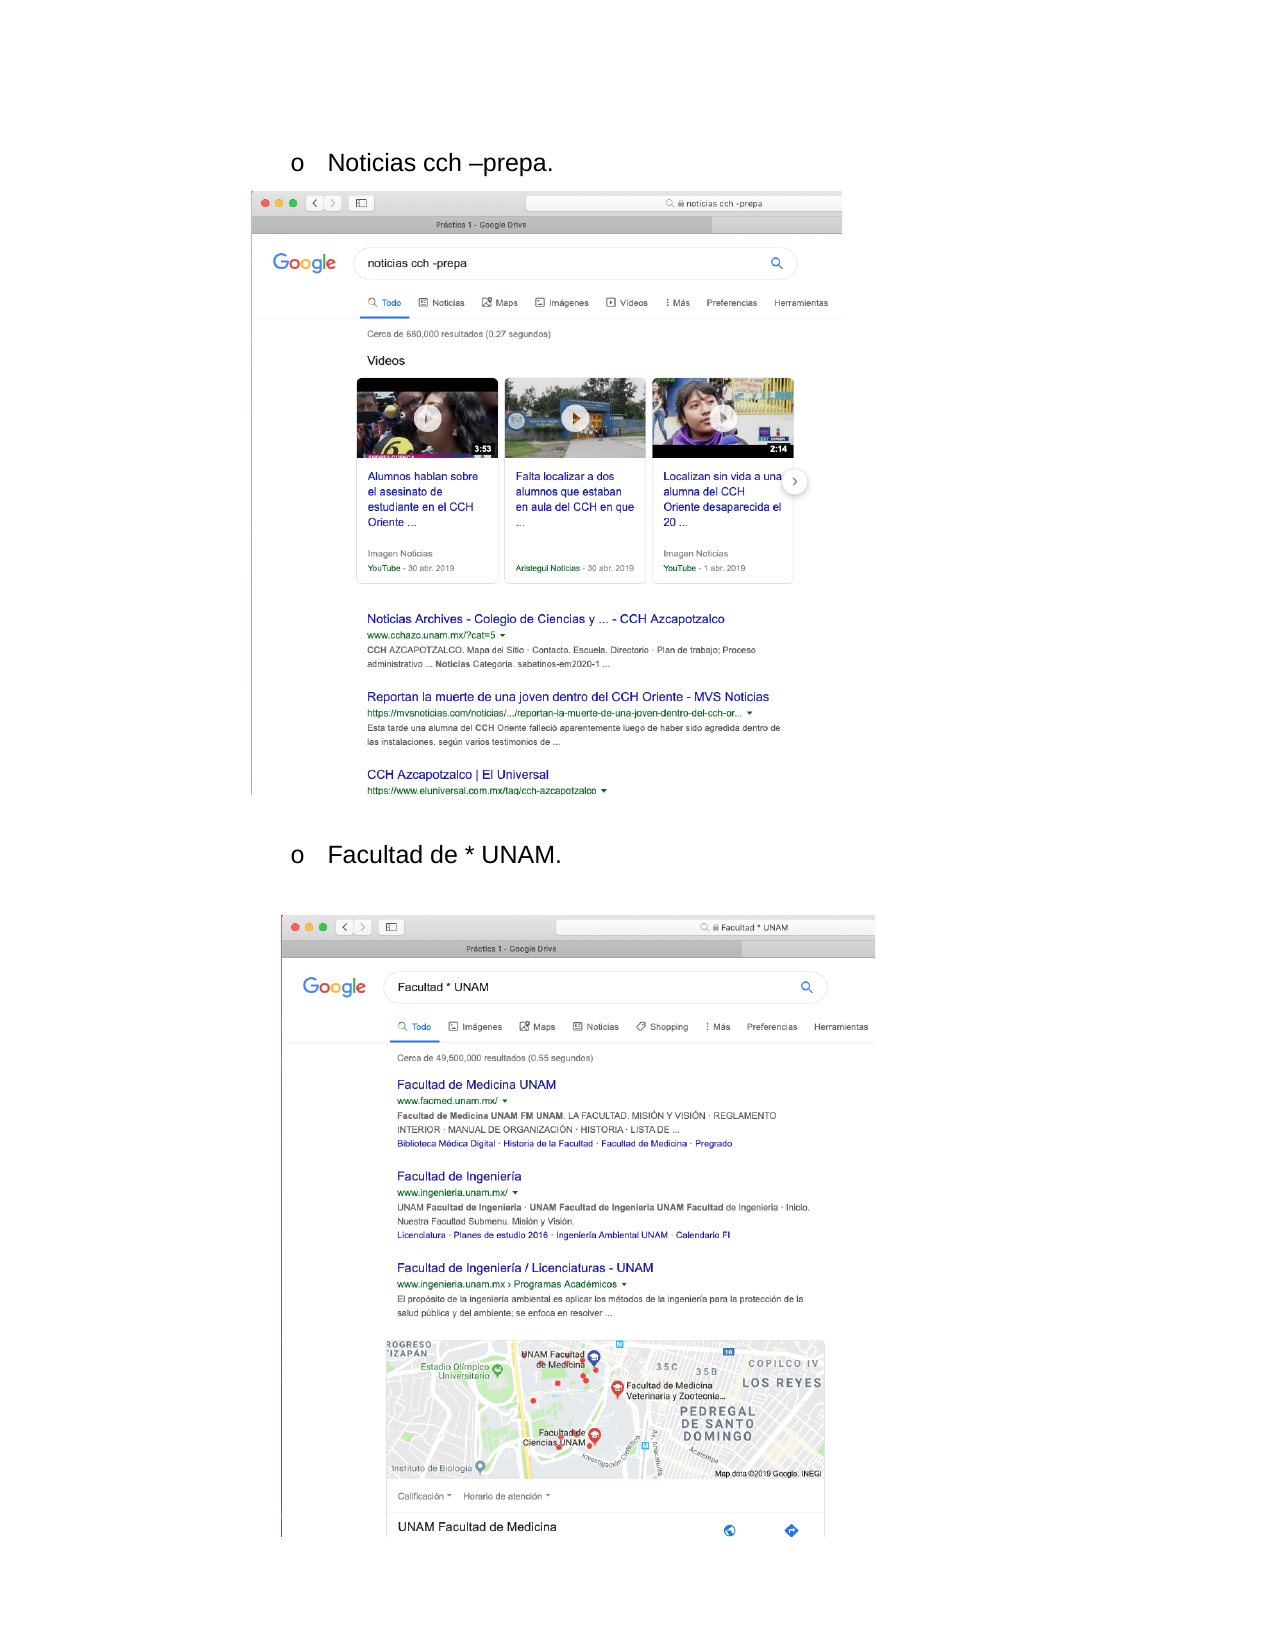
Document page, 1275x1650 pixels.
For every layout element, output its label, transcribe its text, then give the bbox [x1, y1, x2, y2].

list Facultad de * UNAM. [290, 840, 1098, 871]
list Noticias cch –prepa. [290, 148, 1098, 178]
